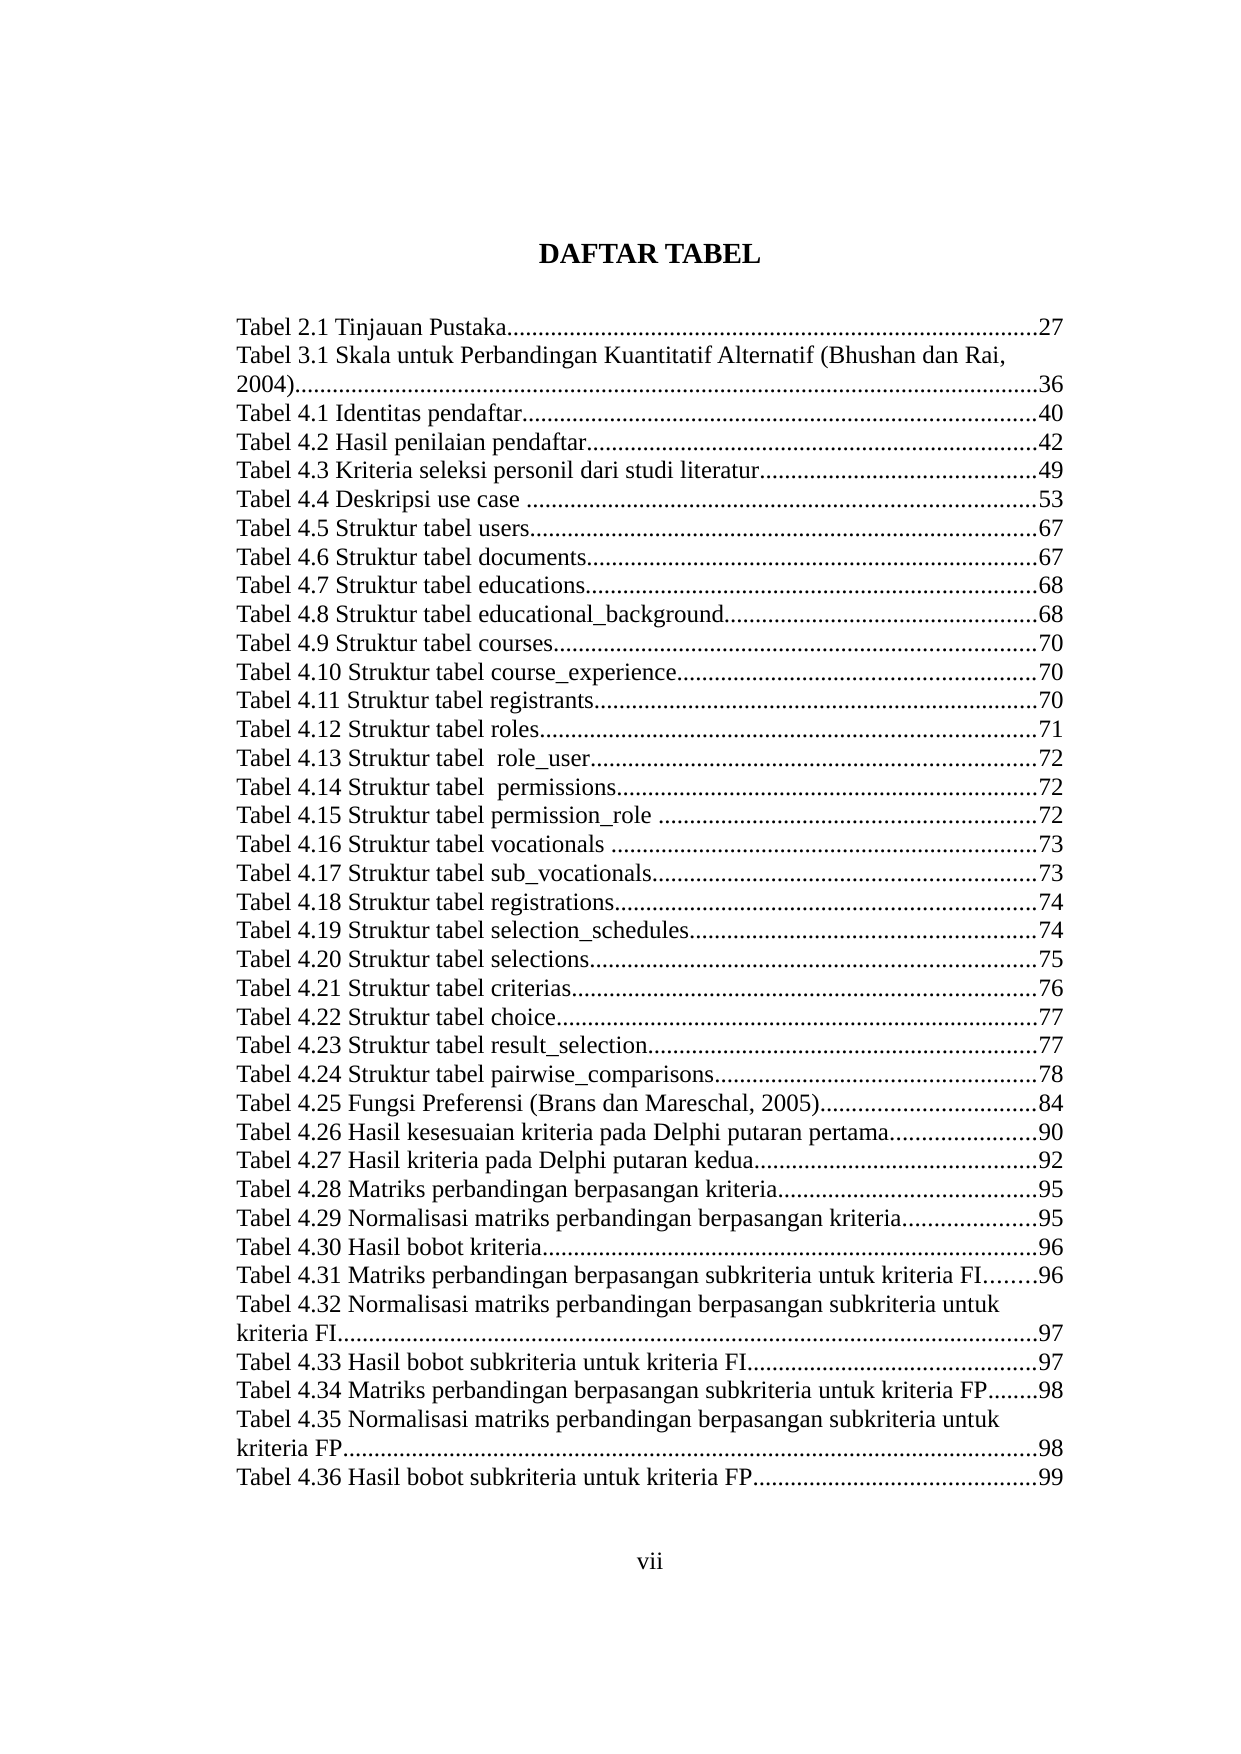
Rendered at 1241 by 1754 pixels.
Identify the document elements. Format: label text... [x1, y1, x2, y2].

text Tabel 4.17 Struktur tabel sub_vocationals 73 [236, 858, 1063, 887]
text Tabel 4.27 Hasil kriteria pada Delphi putaran kedua 92 [236, 1146, 1063, 1174]
text Tabel 4.6 Struktur tabel documents 67 [236, 542, 1063, 571]
text Tabel 4.7 Struktur tabel educations 68 [236, 571, 1063, 599]
text Tabel 4.30 Hasil bobot kriteria 96 [236, 1232, 1063, 1261]
text Tabel 4.14 Struktur tabel permissions 72 [236, 772, 1063, 801]
text Tabel 4.29 Normalisasi matriks perbandingan berpasangan kriteria 95 [236, 1203, 1063, 1232]
text Tabel 4.25 Fungsi Preferensi (Brans dan Mareschal, 2005) 84 [236, 1088, 1063, 1117]
text Tabel 4.26 Hasil kesesuaian kriteria pada Delphi putaran pertama 90 [236, 1117, 1063, 1146]
text Tabel 4.8 Struktur tabel educational_background 68 [236, 599, 1063, 628]
text Tabel 4.11 Struktur tabel registrants 70 [236, 686, 1063, 714]
text Tabel 4.34 Matriks perbandingan berpasangan subkriteria untuk kriteria FP 98 [236, 1376, 1063, 1404]
text Tabel 4.18 Struktur tabel registrations 74 [236, 887, 1063, 916]
subtitle DAFTAR TABEL [236, 236, 1063, 270]
text Tabel 4.2 Hasil penilaian pendaftar 42 [236, 427, 1063, 456]
text Tabel 4.31 Matriks perbandingan berpasangan subkriteria untuk kriteria FI 96 [236, 1261, 1063, 1289]
text Tabel 4.9 Struktur tabel courses 70 [236, 628, 1063, 657]
text Tabel 4.19 Struktur tabel selection_schedules 74 [236, 916, 1063, 944]
text Tabel 3.1 Skala untuk Perbandingan Kuantitatif Alternatif (Bhushan dan Rai, 2004) 36 [236, 341, 1063, 398]
text Tabel 4.13 Struktur tabel role_user 72 [236, 743, 1063, 772]
text Tabel 4.24 Struktur tabel pairwise_comparisons 78 [236, 1059, 1063, 1088]
text Tabel 4.12 Struktur tabel roles 71 [236, 714, 1063, 743]
text Tabel 4.15 Struktur tabel permission_role 72 [236, 801, 1063, 829]
text Tabel 4.20 Struktur tabel selections 75 [236, 944, 1063, 973]
text Tabel 4.3 Kriteria seleksi personil dari studi literatur 49 [236, 456, 1063, 484]
text Tabel 4.10 Struktur tabel course_experience 70 [236, 657, 1063, 686]
text Tabel 4.36 Hasil bobot subkriteria untuk kriteria FP 99 [236, 1462, 1063, 1491]
text Tabel 4.1 Identitas pendaftar 40 [236, 398, 1063, 427]
text Tabel 4.16 Struktur tabel vocationals 73 [236, 829, 1063, 858]
text Tabel 4.21 Struktur tabel criterias 76 [236, 973, 1063, 1002]
text Tabel 4.4 Deskripsi use case 53 [236, 484, 1063, 513]
text Tabel 4.32 Normalisasi matriks perbandingan berpasangan subkriteria untuk kriteria FI 97 [236, 1289, 1063, 1347]
text Tabel 4.5 Struktur tabel users 67 [236, 513, 1063, 542]
text Tabel 4.33 Hasil bobot subkriteria untuk kriteria FI 97 [236, 1347, 1063, 1376]
text Tabel 4.23 Struktur tabel result_selection 77 [236, 1031, 1063, 1059]
text Tabel 4.35 Normalisasi matriks perbandingan berpasangan subkriteria untuk kriteria FP 98 [236, 1404, 1063, 1462]
text Tabel 2.1 Tinjauan Pustaka 27 [236, 312, 1063, 341]
text Tabel 4.28 Matriks perbandingan berpasangan kriteria 95 [236, 1174, 1063, 1203]
text Tabel 4.22 Struktur tabel choice 77 [236, 1002, 1063, 1031]
